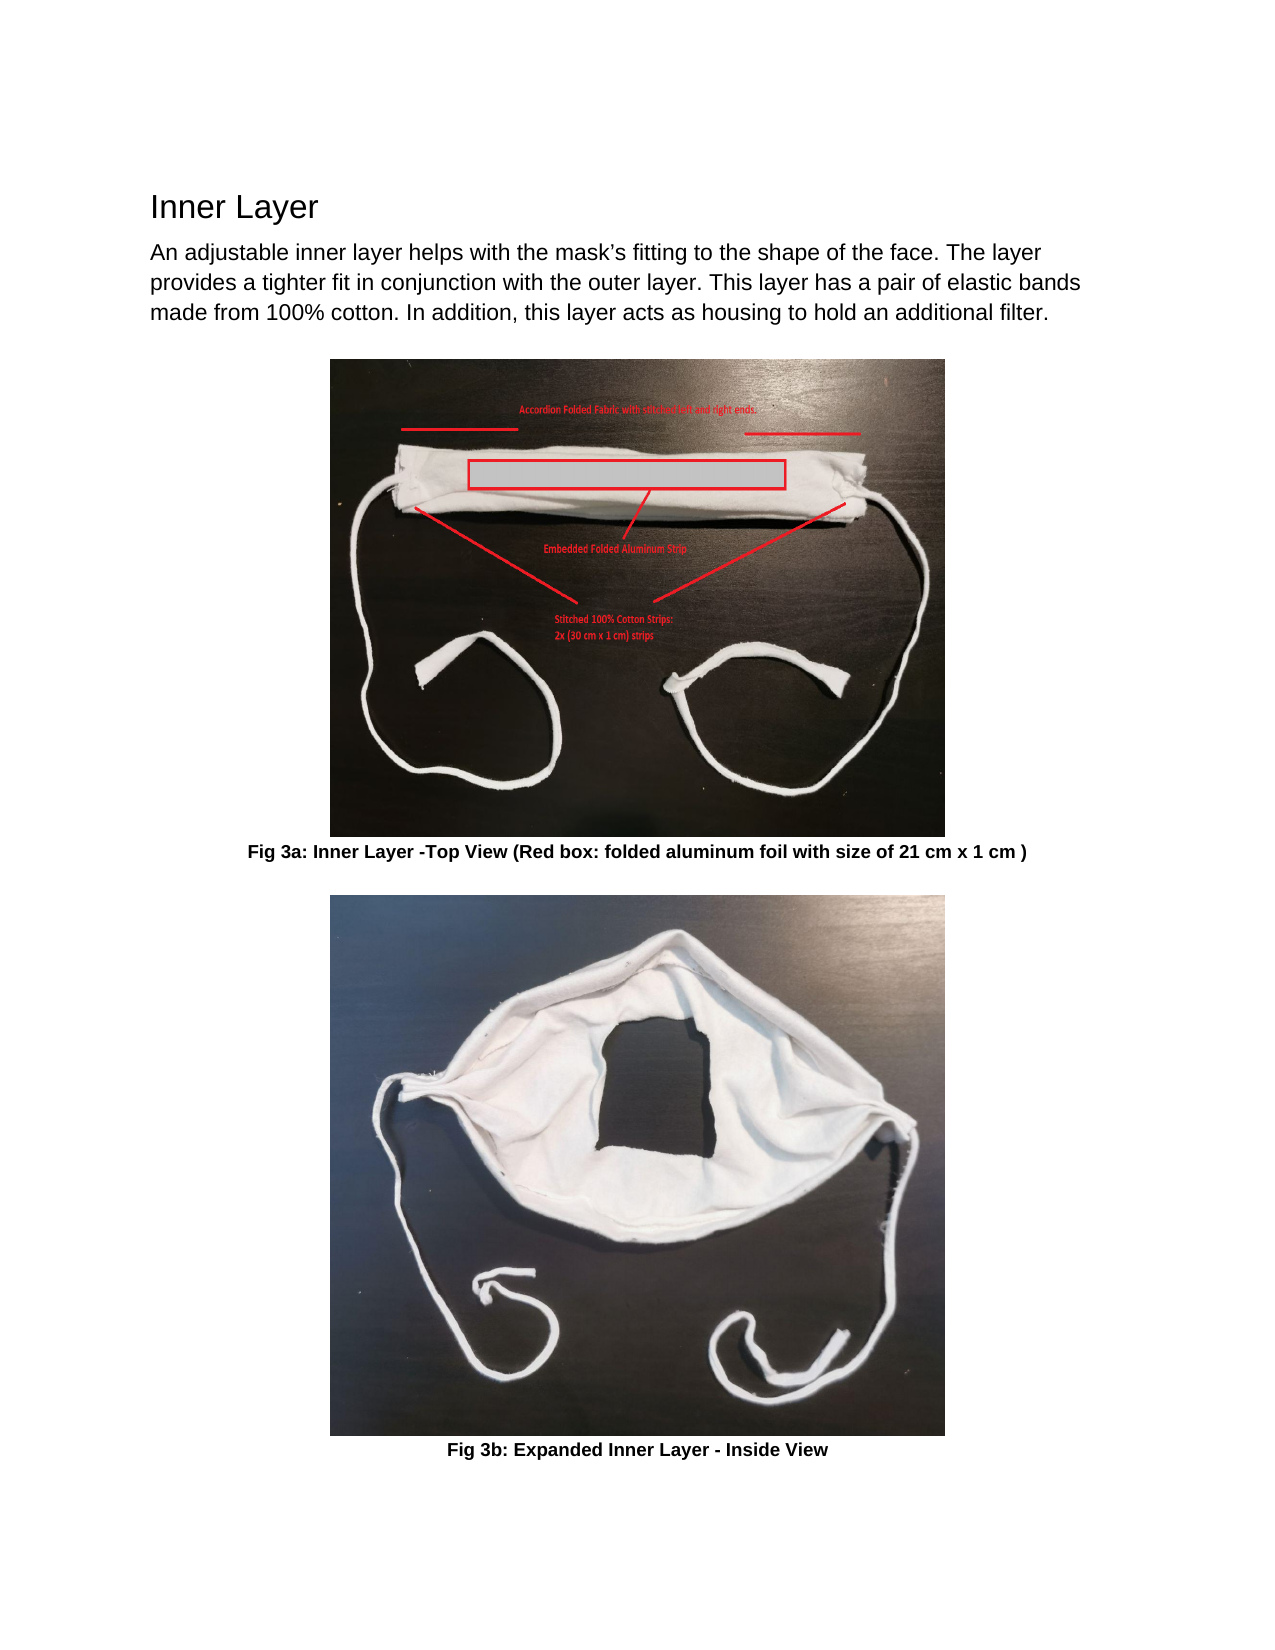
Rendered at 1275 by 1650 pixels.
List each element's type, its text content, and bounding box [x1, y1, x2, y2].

text An adjustable inner layer helps with the mask’s fitting to the shape of the face. The layer provides a tighter fit in conjunction with the outer layer. This layer has a pair of elastic bands made from 100% cotton. In addition, this layer acts as housing to hold an additional filter. [150, 238, 1125, 325]
subtitle Inner Layer [150, 187, 1125, 226]
text Fig 3a: Inner Layer -Top View (Red box: folded aluminum foil with size of 21 cm x 1 cm ) [150, 840, 1125, 862]
text Fig 3b: Expanded Inner Layer - Inside View [150, 1439, 1125, 1461]
